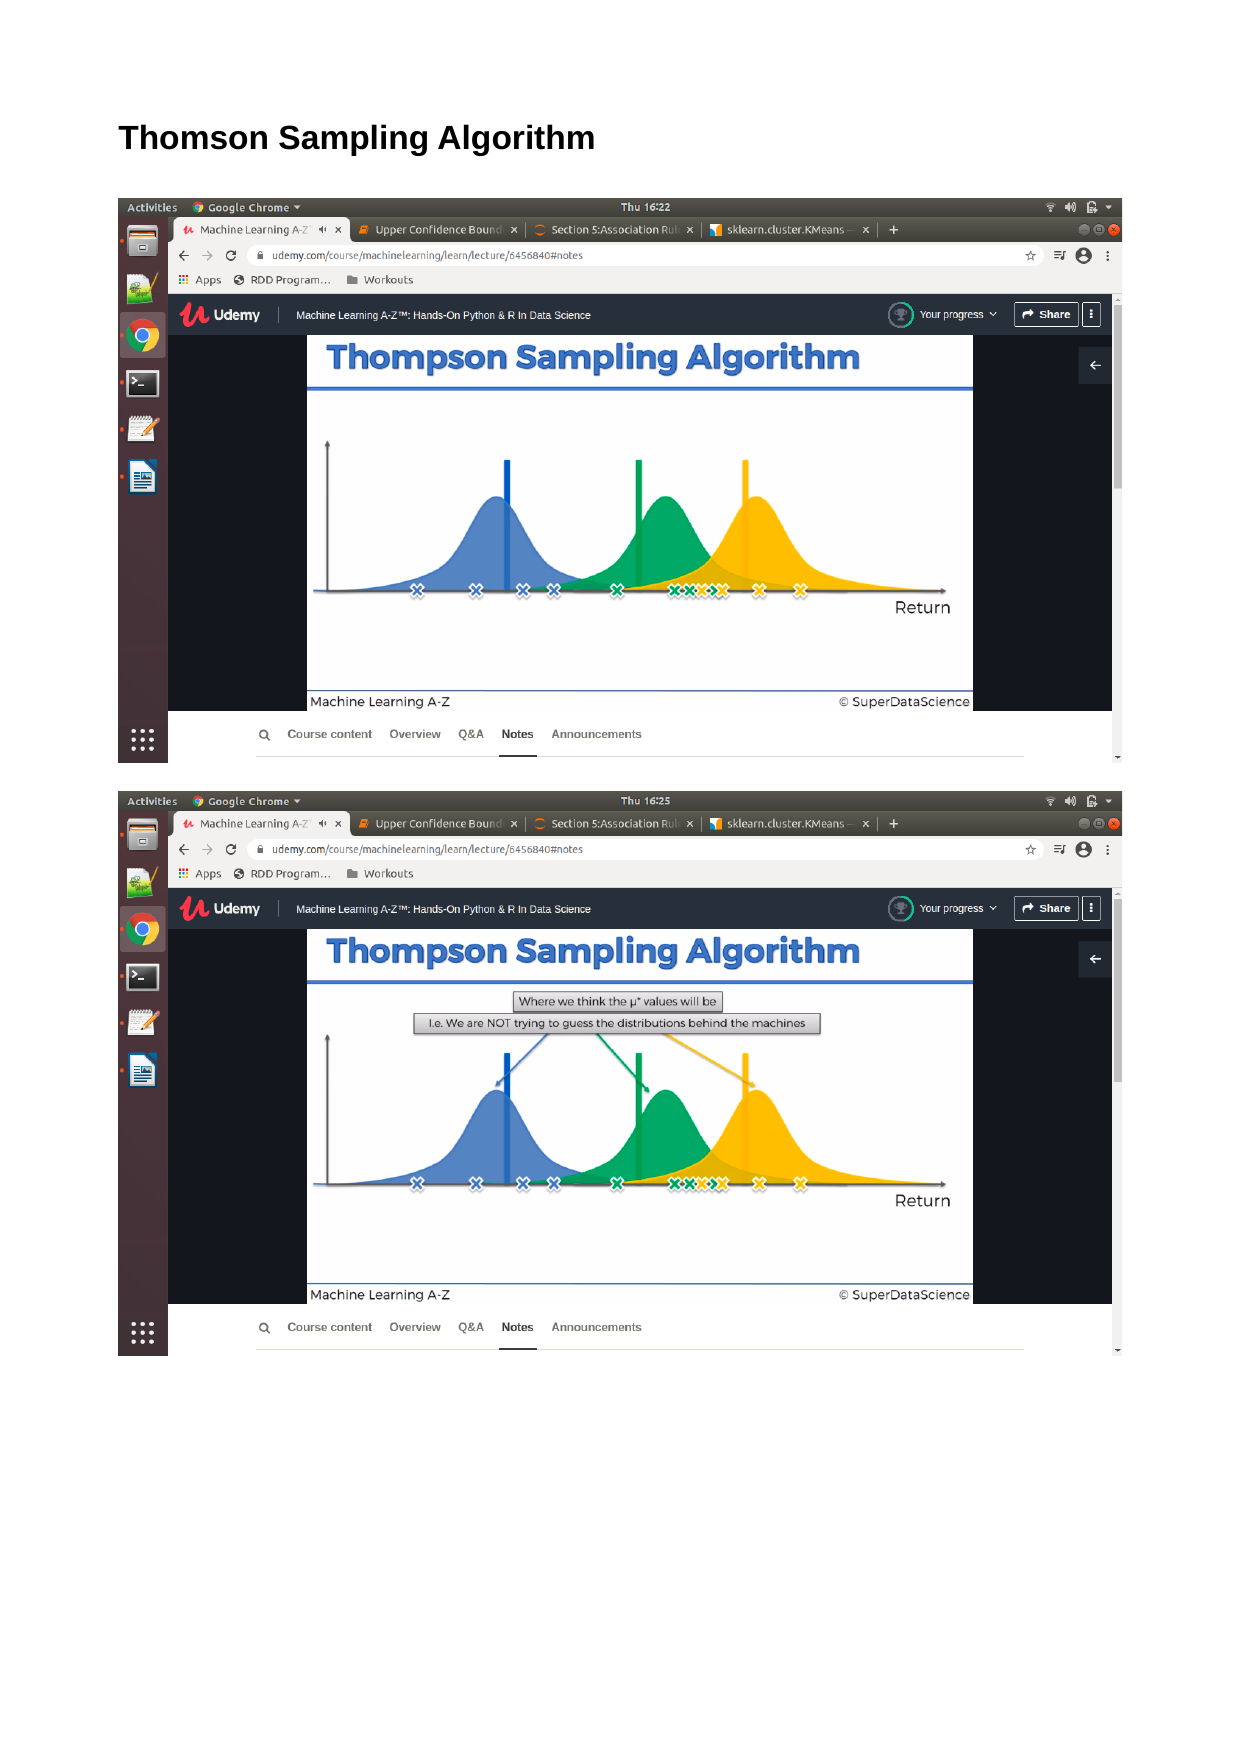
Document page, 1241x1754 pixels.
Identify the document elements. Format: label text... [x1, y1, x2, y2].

picture [118, 198, 1123, 763]
subtitle Thomson Sampling Algorithm [118, 118, 1122, 157]
picture [118, 791, 1123, 1356]
